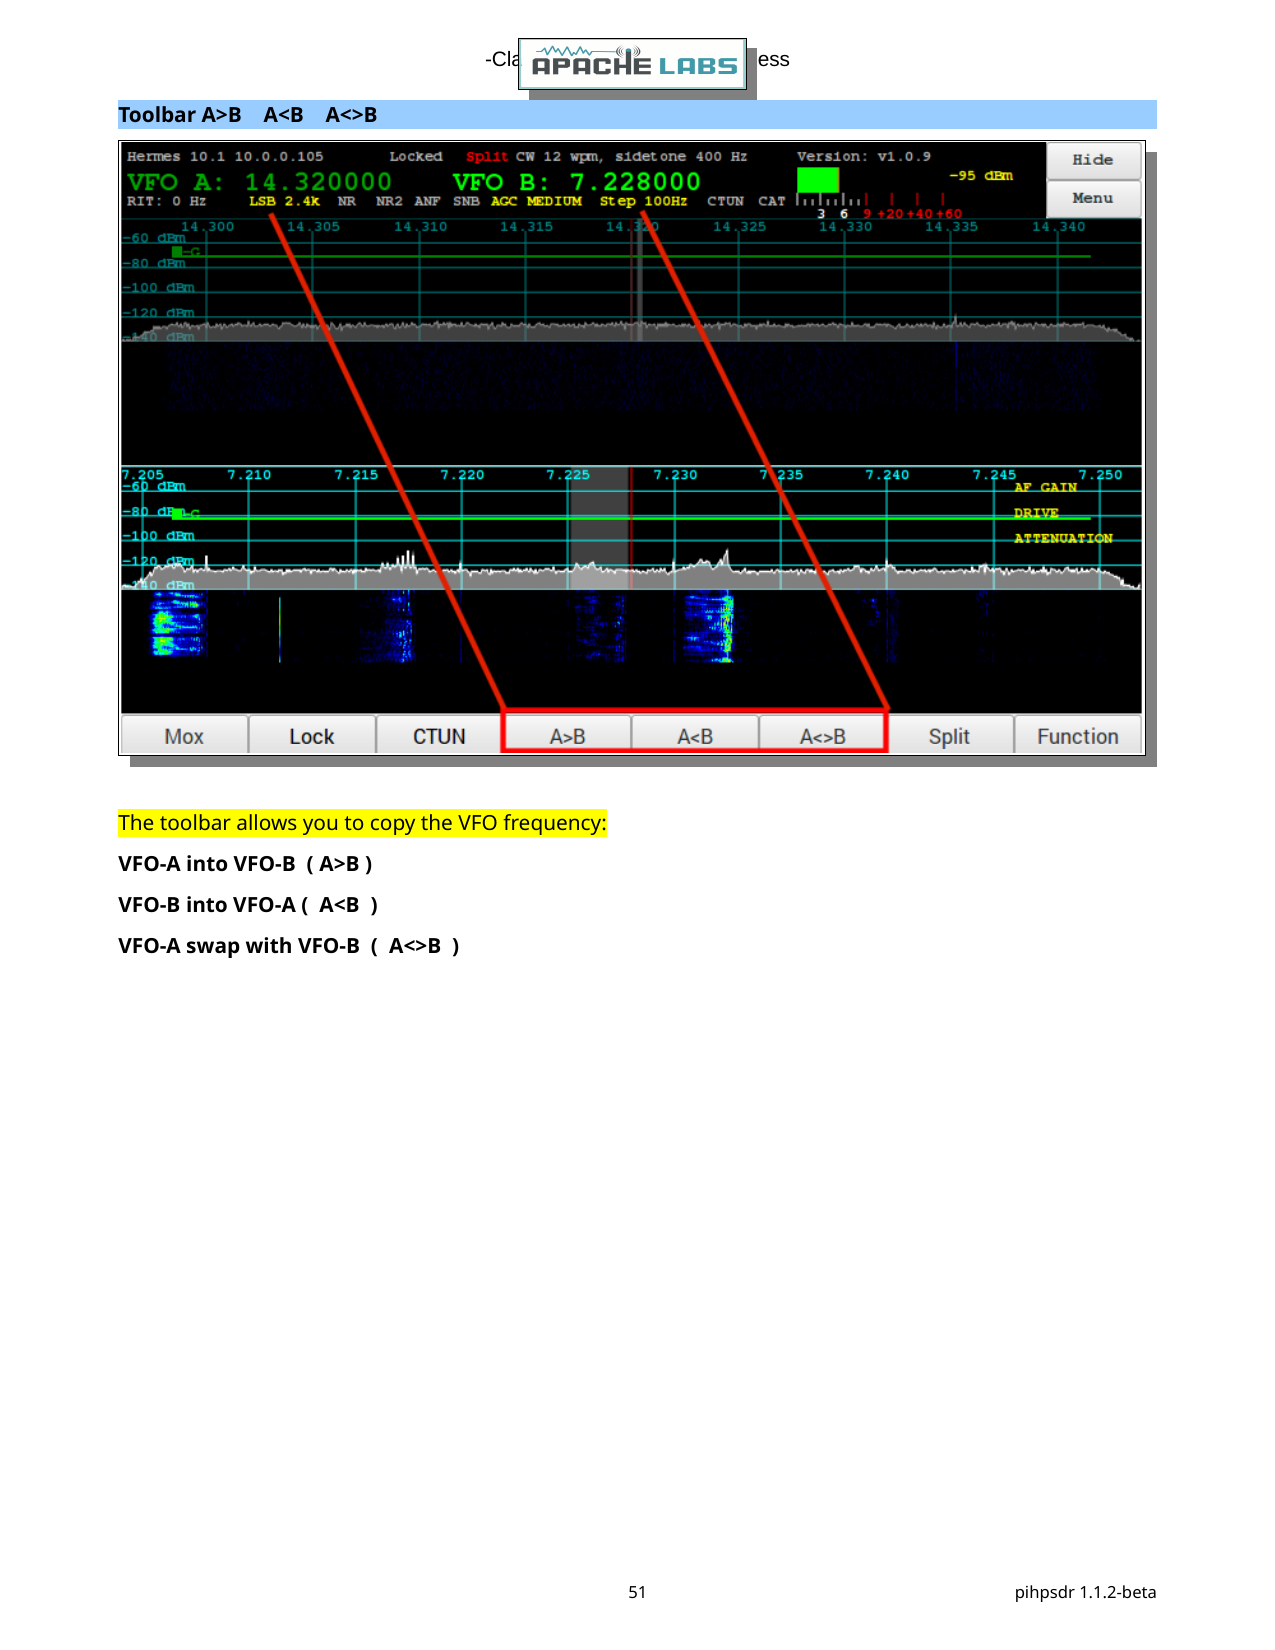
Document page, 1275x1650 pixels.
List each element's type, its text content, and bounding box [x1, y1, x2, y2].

text VFO-B into VFO-A ( A<B ) [118, 890, 1157, 919]
picture [521, 40, 744, 87]
text VFO-A into VFO-B ( A>B ) [118, 849, 1157, 878]
subtitle Toolbar A>B A<B A<>B [118, 100, 1157, 129]
text The toolbar allows you to copy the VFO frequency: [118, 808, 1157, 837]
picture [121, 142, 1142, 753]
text VFO-A swap with VFO-B ( A<>B ) [118, 931, 1157, 960]
